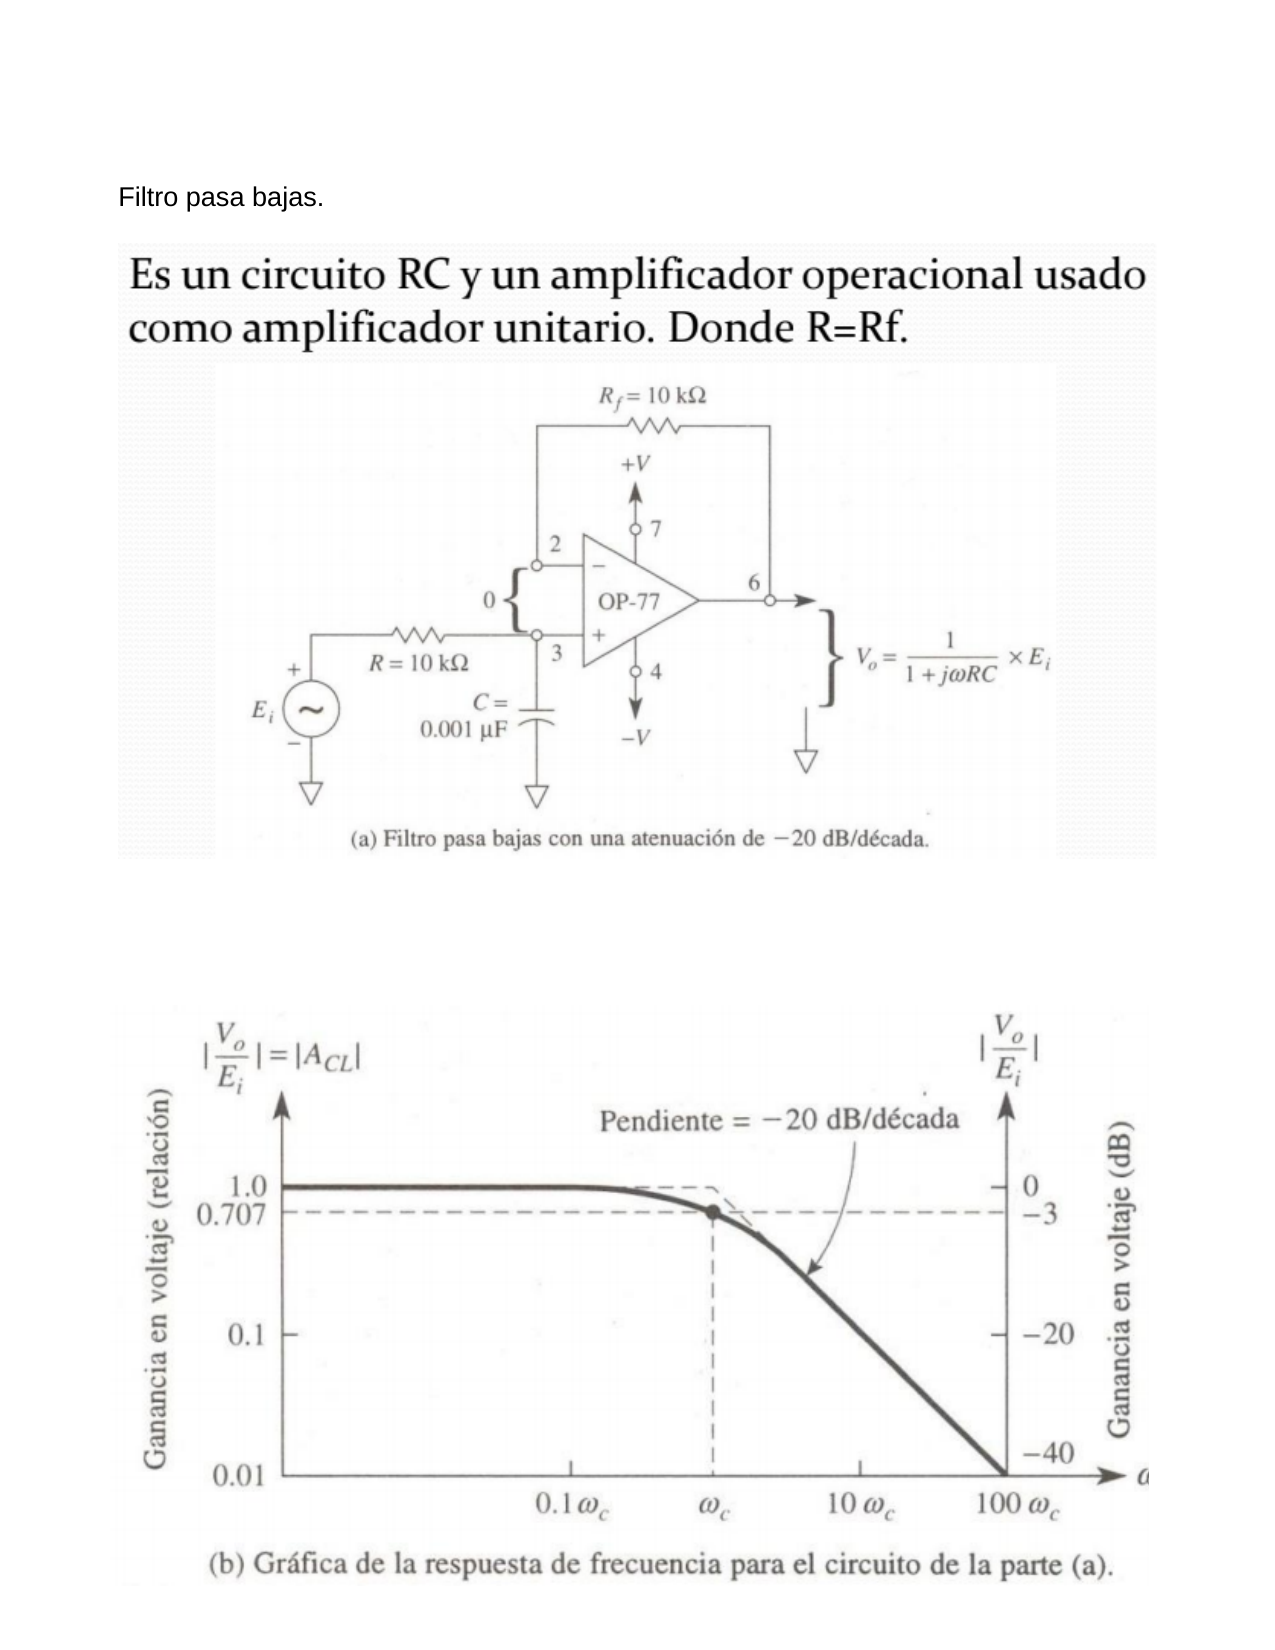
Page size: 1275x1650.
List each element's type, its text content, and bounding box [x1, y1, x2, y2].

text Filtro pasa bajas. [118, 181, 1157, 212]
picture [118, 243, 1157, 859]
picture [110, 1005, 1149, 1586]
